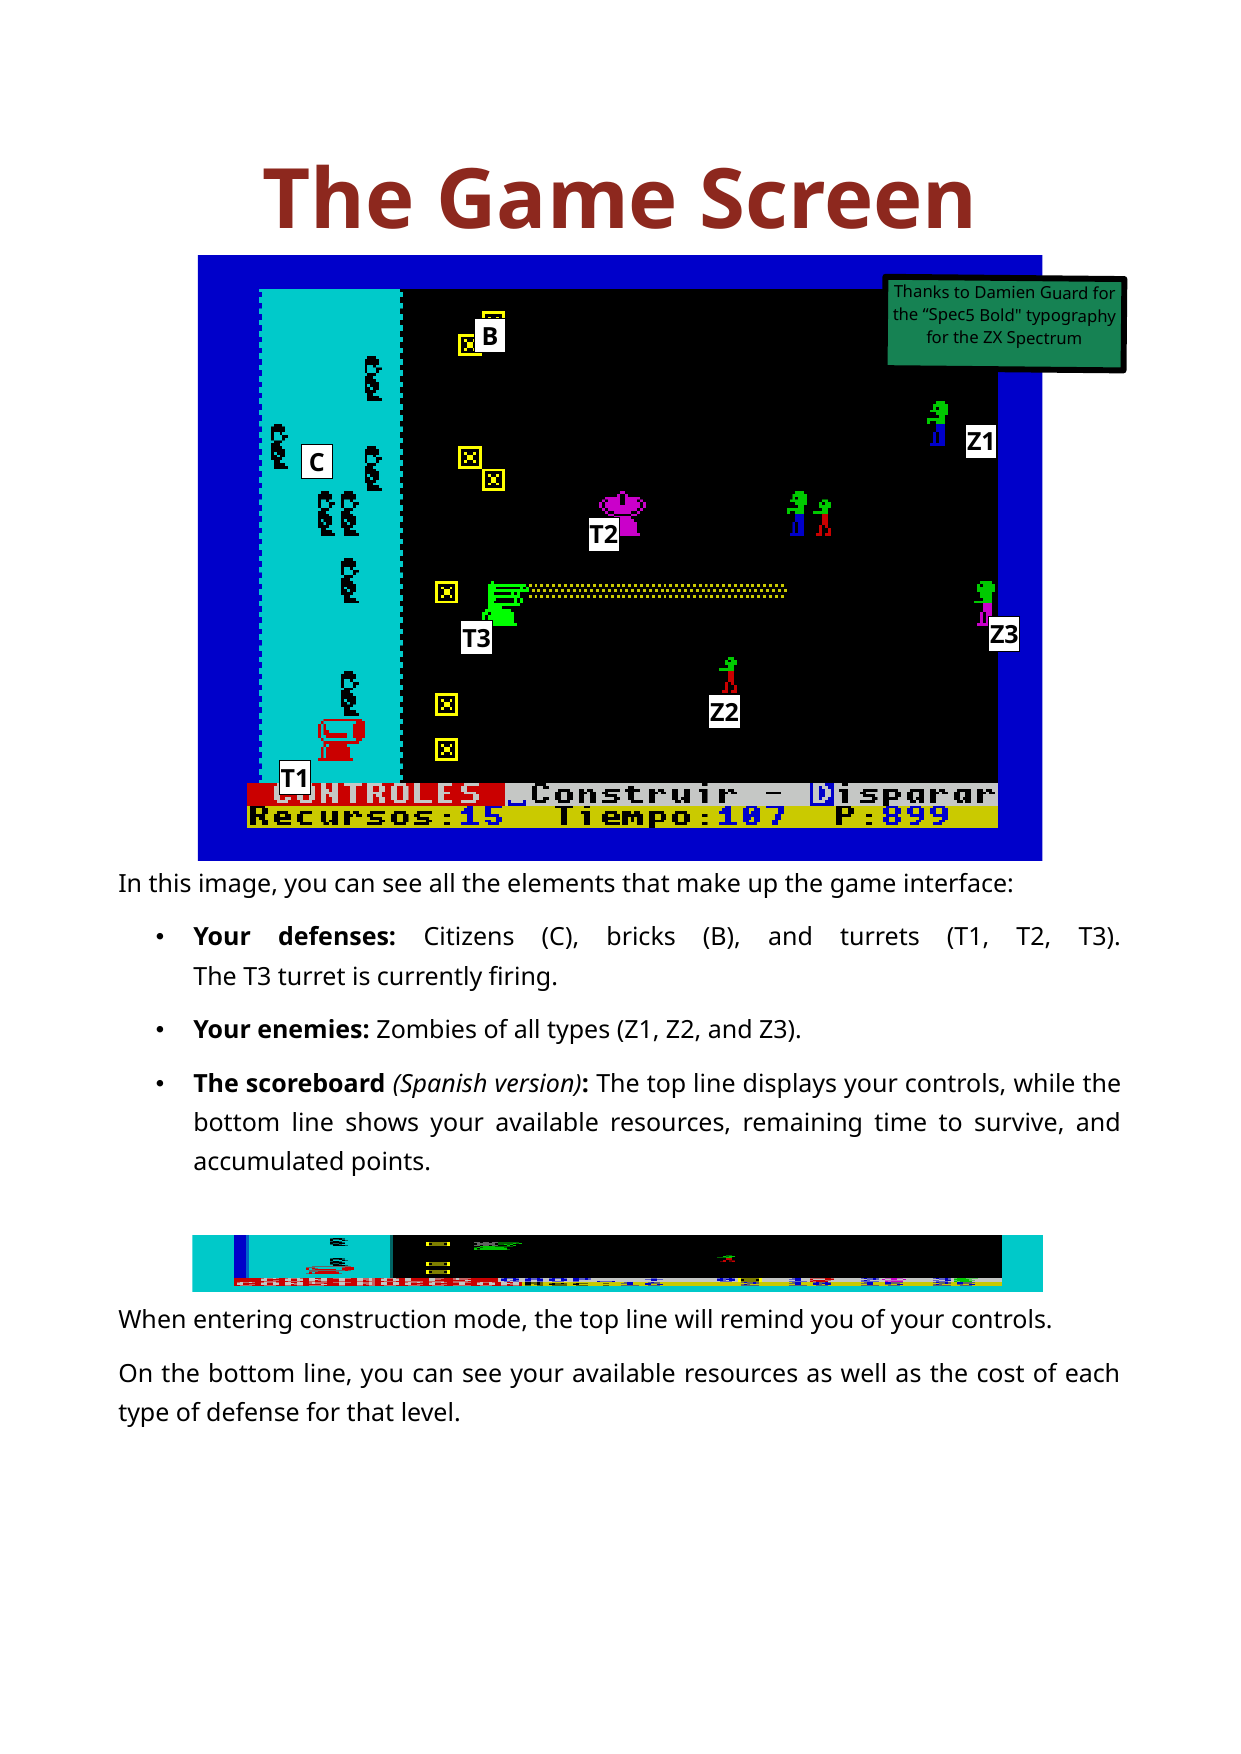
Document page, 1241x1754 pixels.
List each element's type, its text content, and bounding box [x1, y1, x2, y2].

text When entering construction mode, the top line will remind you of your controls. [118, 1251, 1122, 1336]
list Your enemies: Zombies of all types (Z1, Z2, and Z3). [156, 1012, 1122, 1046]
text In this image, you can see all the elements that make up the game interface: [118, 265, 1122, 899]
text On the bottom line, you can see your available resources as well as the cost of each type of defense for that level. [118, 1356, 1122, 1429]
picture [192, 1235, 1043, 1292]
list Your defenses: Citizens (C), bricks (B), and turrets (T1, T2, T3). The T3 turret is currently firing. [156, 919, 1122, 992]
list The scoreboard (Spanish version): The top line displays your controls, while the bottom line shows your available resources, remaining time to survive, and accumulated points. [156, 1066, 1122, 1178]
picture [197, 255, 1043, 861]
subtitle The Game Screen [118, 139, 1122, 252]
